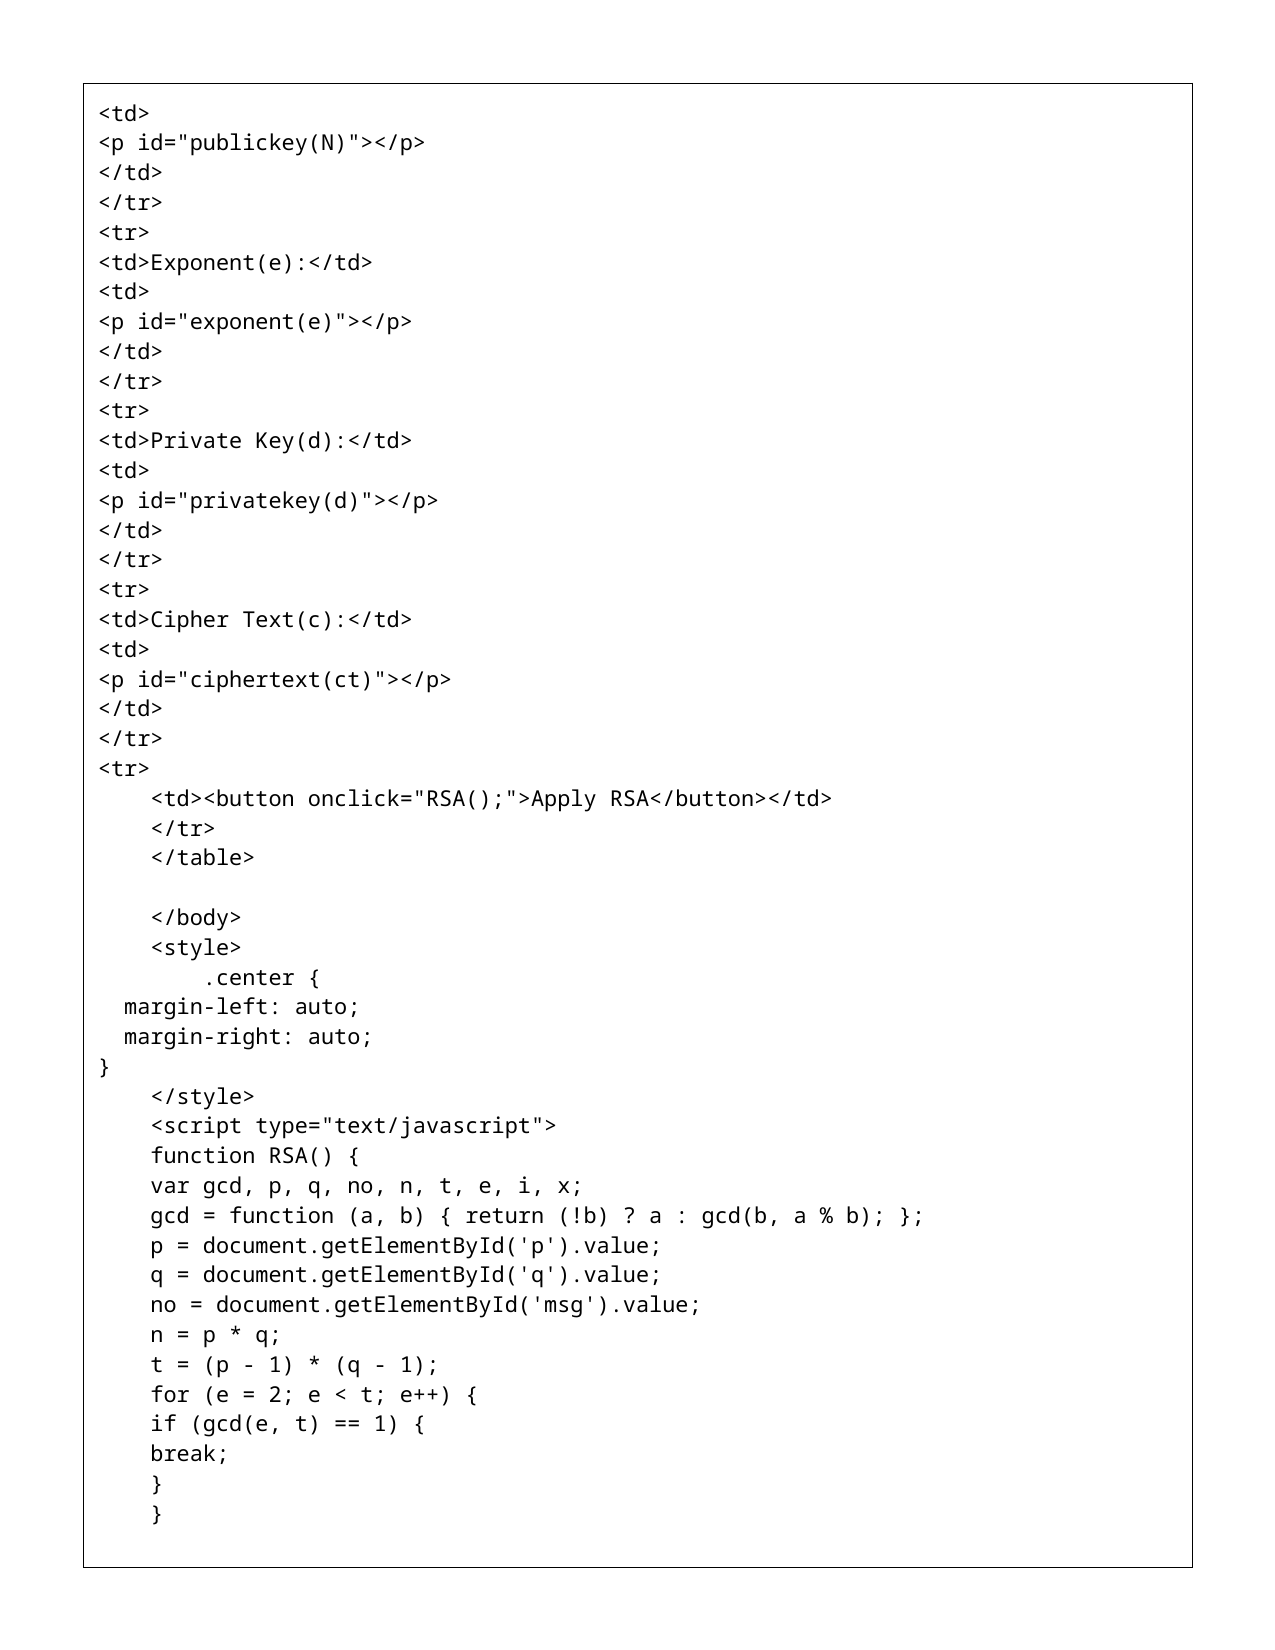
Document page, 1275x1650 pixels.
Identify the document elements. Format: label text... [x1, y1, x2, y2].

text </td> [98, 515, 1177, 544]
text <tr> [98, 753, 1177, 783]
text if (gcd(e, t) == 1) { [98, 1408, 1177, 1438]
text margin-right: auto; [98, 1021, 1177, 1051]
text t = (p - 1) * (q - 1); [98, 1349, 1177, 1379]
text gcd = function (a, b) { return (!b) ? a : gcd(b, a % b); }; [98, 1200, 1177, 1230]
text <td> [98, 276, 1177, 306]
text } [98, 1051, 1177, 1081]
text <p id="exponent(e)"></p> [98, 306, 1177, 336]
text <p id="publickey(N)"></p> [98, 127, 1177, 157]
text </table> [98, 842, 1177, 872]
text <tr> [98, 574, 1177, 604]
text <style> [98, 932, 1177, 962]
text </tr> [98, 366, 1177, 396]
text } [98, 1468, 1177, 1498]
text function RSA() { [98, 1140, 1177, 1170]
text </td> [98, 157, 1177, 187]
text </body> [98, 902, 1177, 932]
text <p id="ciphertext(ct)"></p> [98, 664, 1177, 693]
text n = p * q; [98, 1319, 1177, 1349]
text </td> [98, 336, 1177, 366]
text </td> [98, 693, 1177, 723]
text </style> [98, 1081, 1177, 1111]
text </tr> [98, 813, 1177, 842]
text no = document.getElementById('msg').value; [98, 1289, 1177, 1319]
text break; [98, 1438, 1177, 1468]
text for (e = 2; e < t; e++) { [98, 1379, 1177, 1408]
text </tr> [98, 544, 1177, 574]
text <tr> [98, 217, 1177, 247]
text </tr> [98, 723, 1177, 753]
text var gcd, p, q, no, n, t, e, i, x; [98, 1170, 1177, 1200]
text p = document.getElementById('p').value; [98, 1230, 1177, 1259]
text q = document.getElementById('q').value; [98, 1259, 1177, 1289]
text <script type="text/javascript"> [98, 1111, 1177, 1140]
text <td>Cipher Text(c):</td> [98, 604, 1177, 634]
text margin-left: auto; [98, 991, 1177, 1021]
text <td> [98, 455, 1177, 485]
text .center { [98, 962, 1177, 991]
text </tr> [98, 187, 1177, 217]
text <td>Private Key(d):</td> [98, 425, 1177, 455]
text <td> [98, 634, 1177, 664]
text } [98, 1498, 1177, 1528]
text <td><button onclick="RSA();">Apply RSA</button></td> [98, 783, 1177, 813]
text <tr> [98, 396, 1177, 425]
text <td>Exponent(e):</td> [98, 247, 1177, 276]
text <td> [98, 98, 1177, 127]
text <p id="privatekey(d)"></p> [98, 485, 1177, 515]
